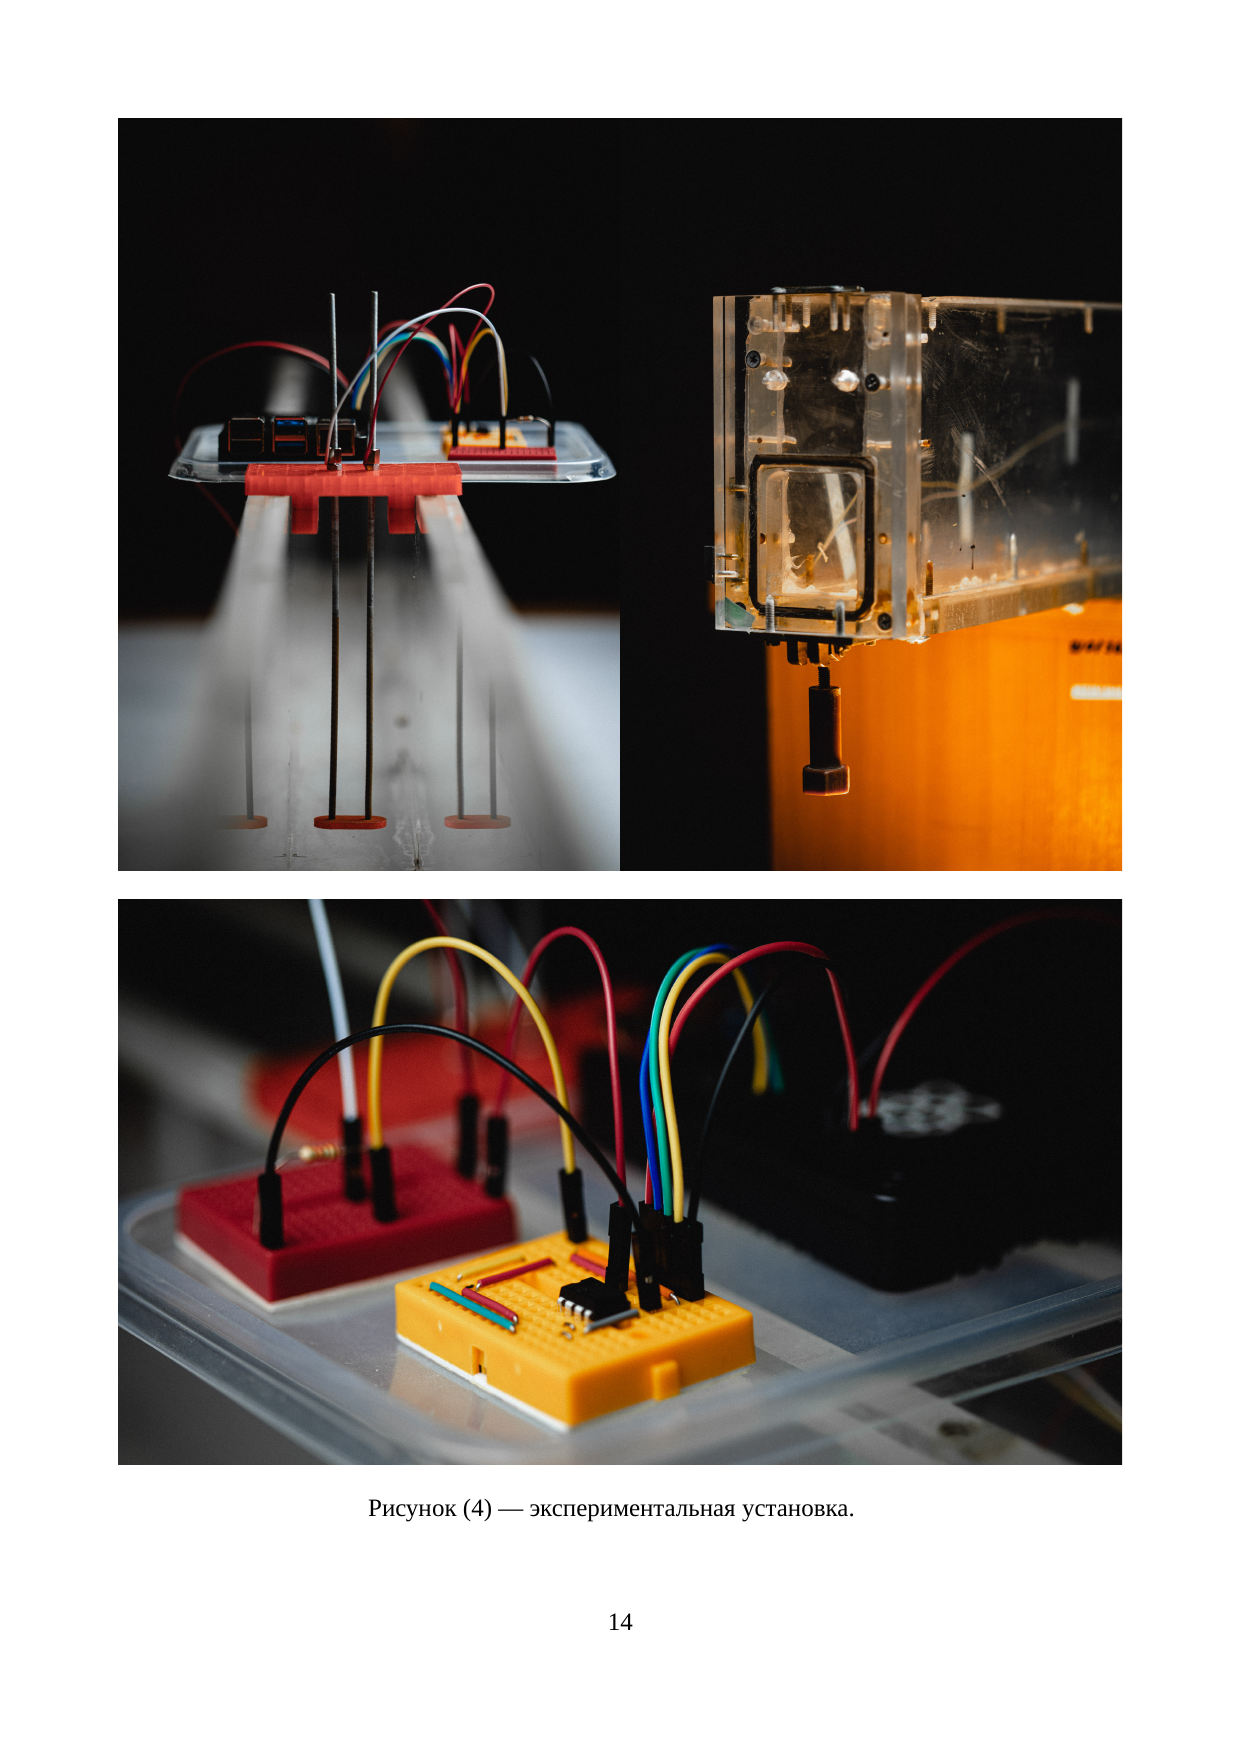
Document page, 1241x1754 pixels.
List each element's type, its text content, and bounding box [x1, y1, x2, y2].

table_header [620, 871, 1122, 899]
table_header [118, 871, 620, 899]
text Рисунок (4) — экспериментальная установка. [130, 1493, 1093, 1522]
picture [118, 118, 1123, 871]
table_cell [118, 1465, 1122, 1493]
picture [118, 899, 1123, 1465]
